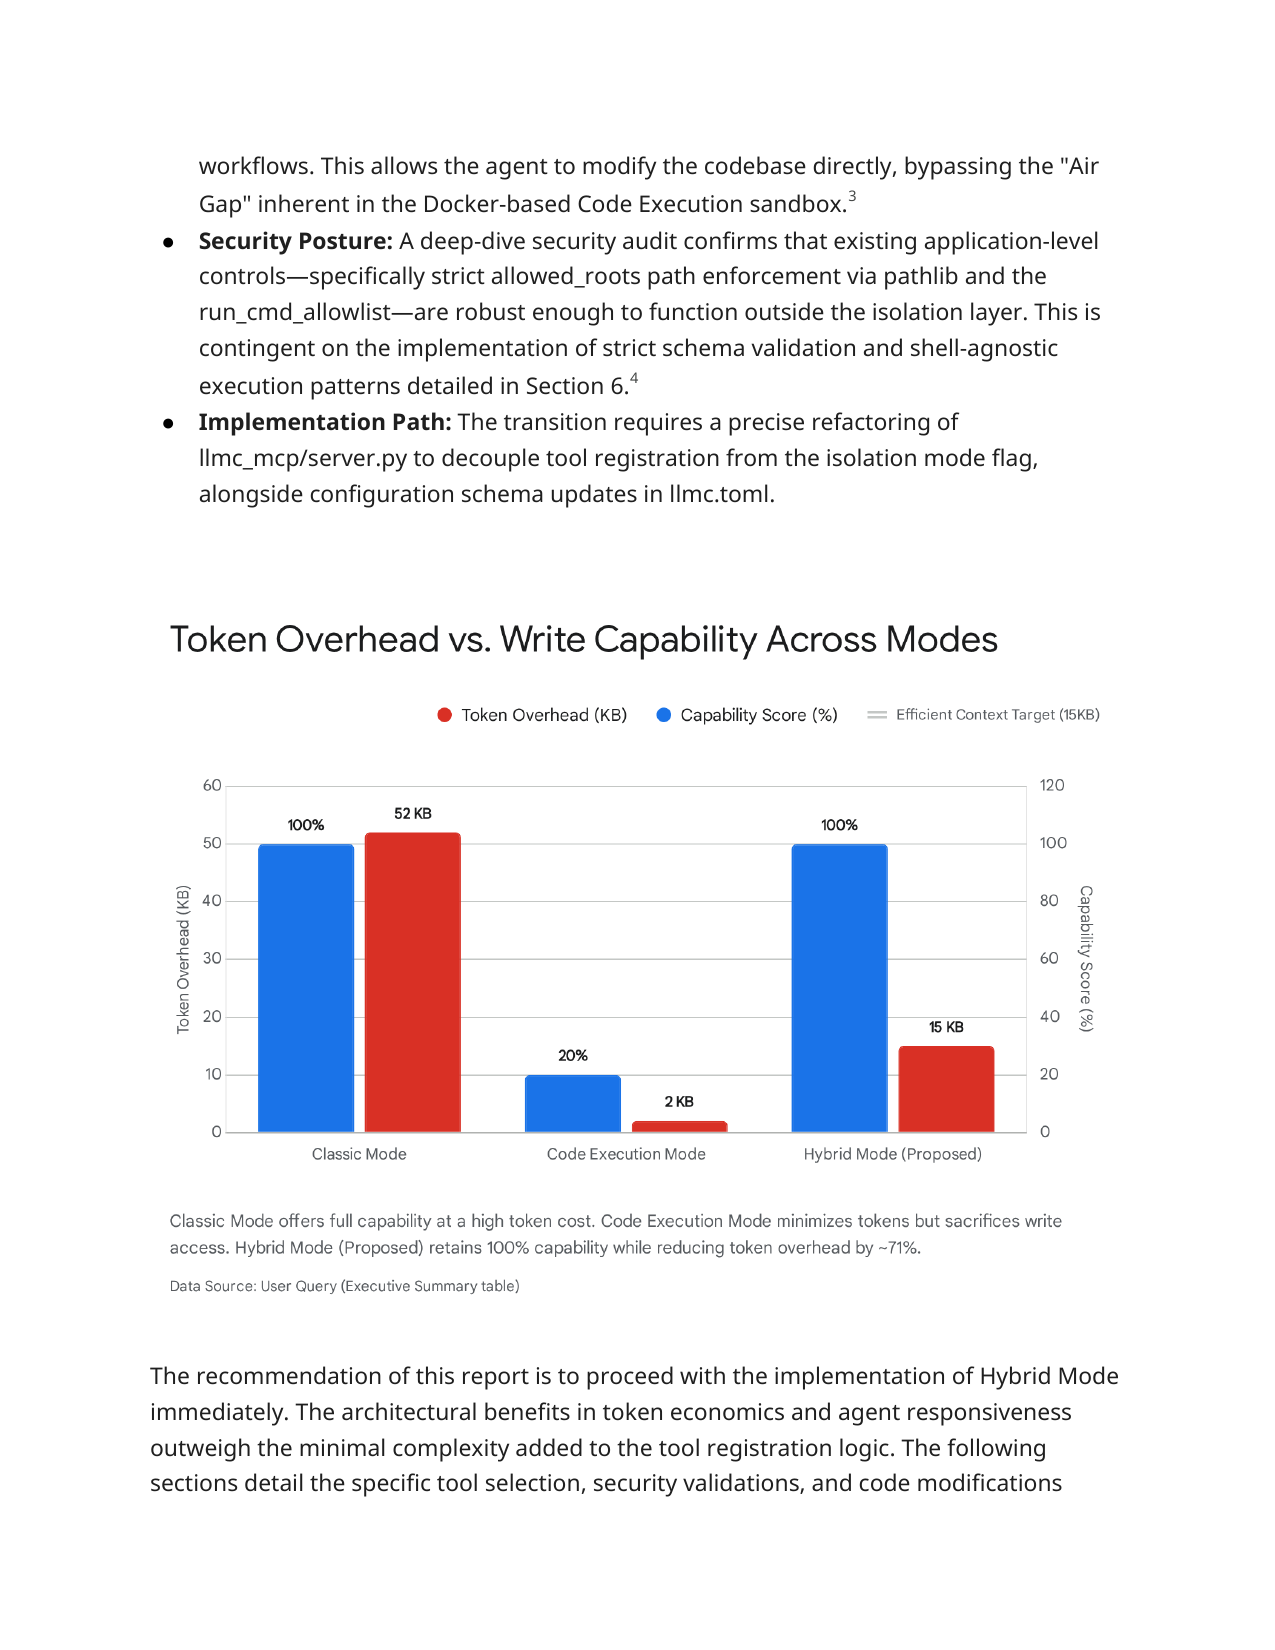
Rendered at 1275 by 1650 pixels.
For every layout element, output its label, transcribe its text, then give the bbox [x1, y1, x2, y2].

list Implementation Path: The transition requires a precise refactoring of llmc_mcp/server.py to decouple tool registration from the isolation mode flag, alongside configuration schema updates in llmc.toml. [161, 406, 1125, 509]
text The recommendation of this report is to proceed with the implementation of Hybrid Mode immediately. The architectural benefits in token economics and agent responsiveness outweigh the minimal complexity added to the tool registration logic. The following sections detail the specific tool selection, security validations, and code modifications [150, 1360, 1125, 1498]
list workflows. This allows the agent to modify the codebase directly, bypassing the "Air Gap" inherent in the Docker-based Code Execution sandbox.3 [161, 150, 1125, 220]
list Security Posture: A deep-dive security audit confirms that existing application-level controls—specifically strict allowed_roots path enforcement via pathlib and the run_cmd_allowlist—are robust enough to function outside the isolation layer. This is contingent on the implementation of strict schema validation and shell-agnostic execution patterns detailed in Section 6.4 [161, 225, 1125, 402]
picture [150, 598, 1119, 1326]
